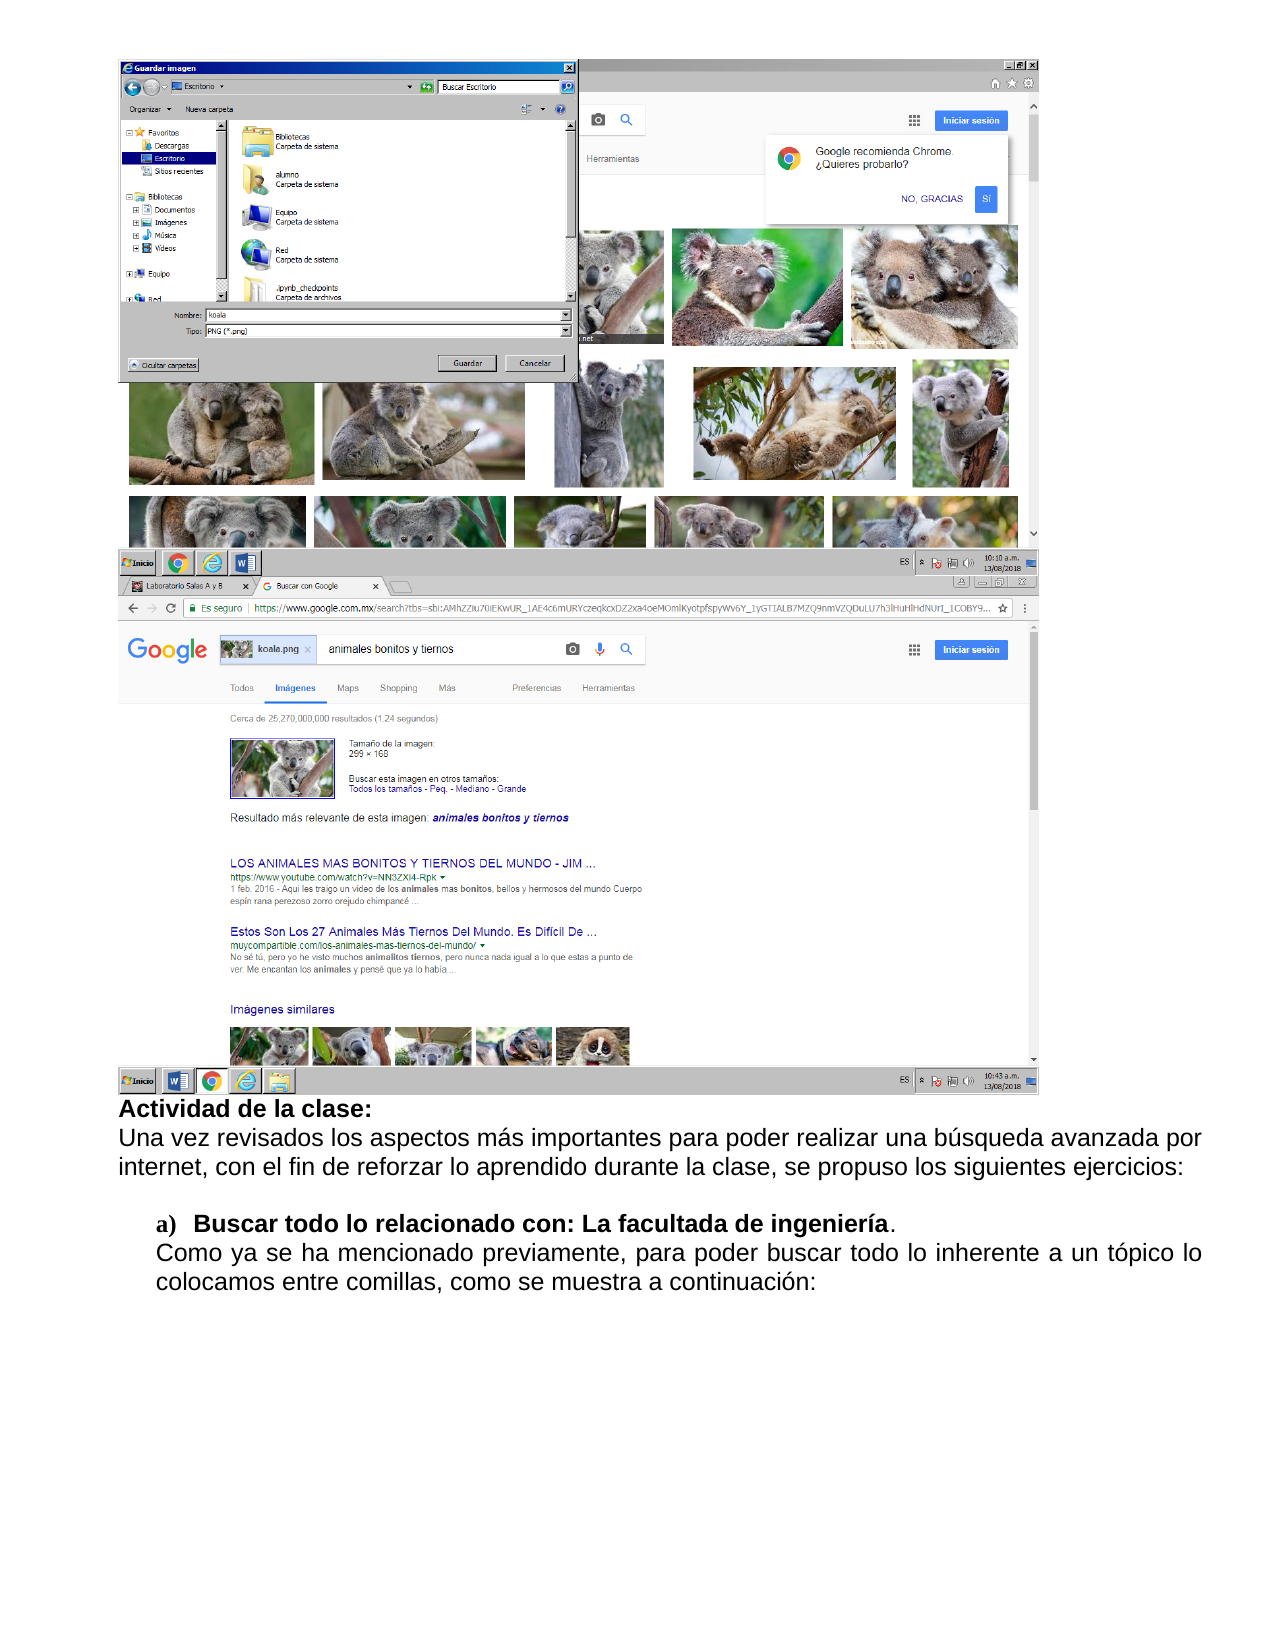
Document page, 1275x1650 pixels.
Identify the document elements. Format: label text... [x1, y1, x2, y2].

text Como ya se ha mencionado previamente, para poder buscar todo lo inherente a un tópico lo colocamos entre comillas, como se muestra a continuación: [156, 1238, 1205, 1296]
text Actividad de la clase: [118, 1094, 1205, 1123]
list Buscar todo lo relacionado con: La facultada de ingeniería. [156, 1209, 1205, 1238]
text Una vez revisados los aspectos más importantes para poder realizar una búsqueda avanzada por internet, con el fin de reforzar lo aprendido durante la clase, se propuso los siguientes ejercicios: [118, 1123, 1205, 1181]
